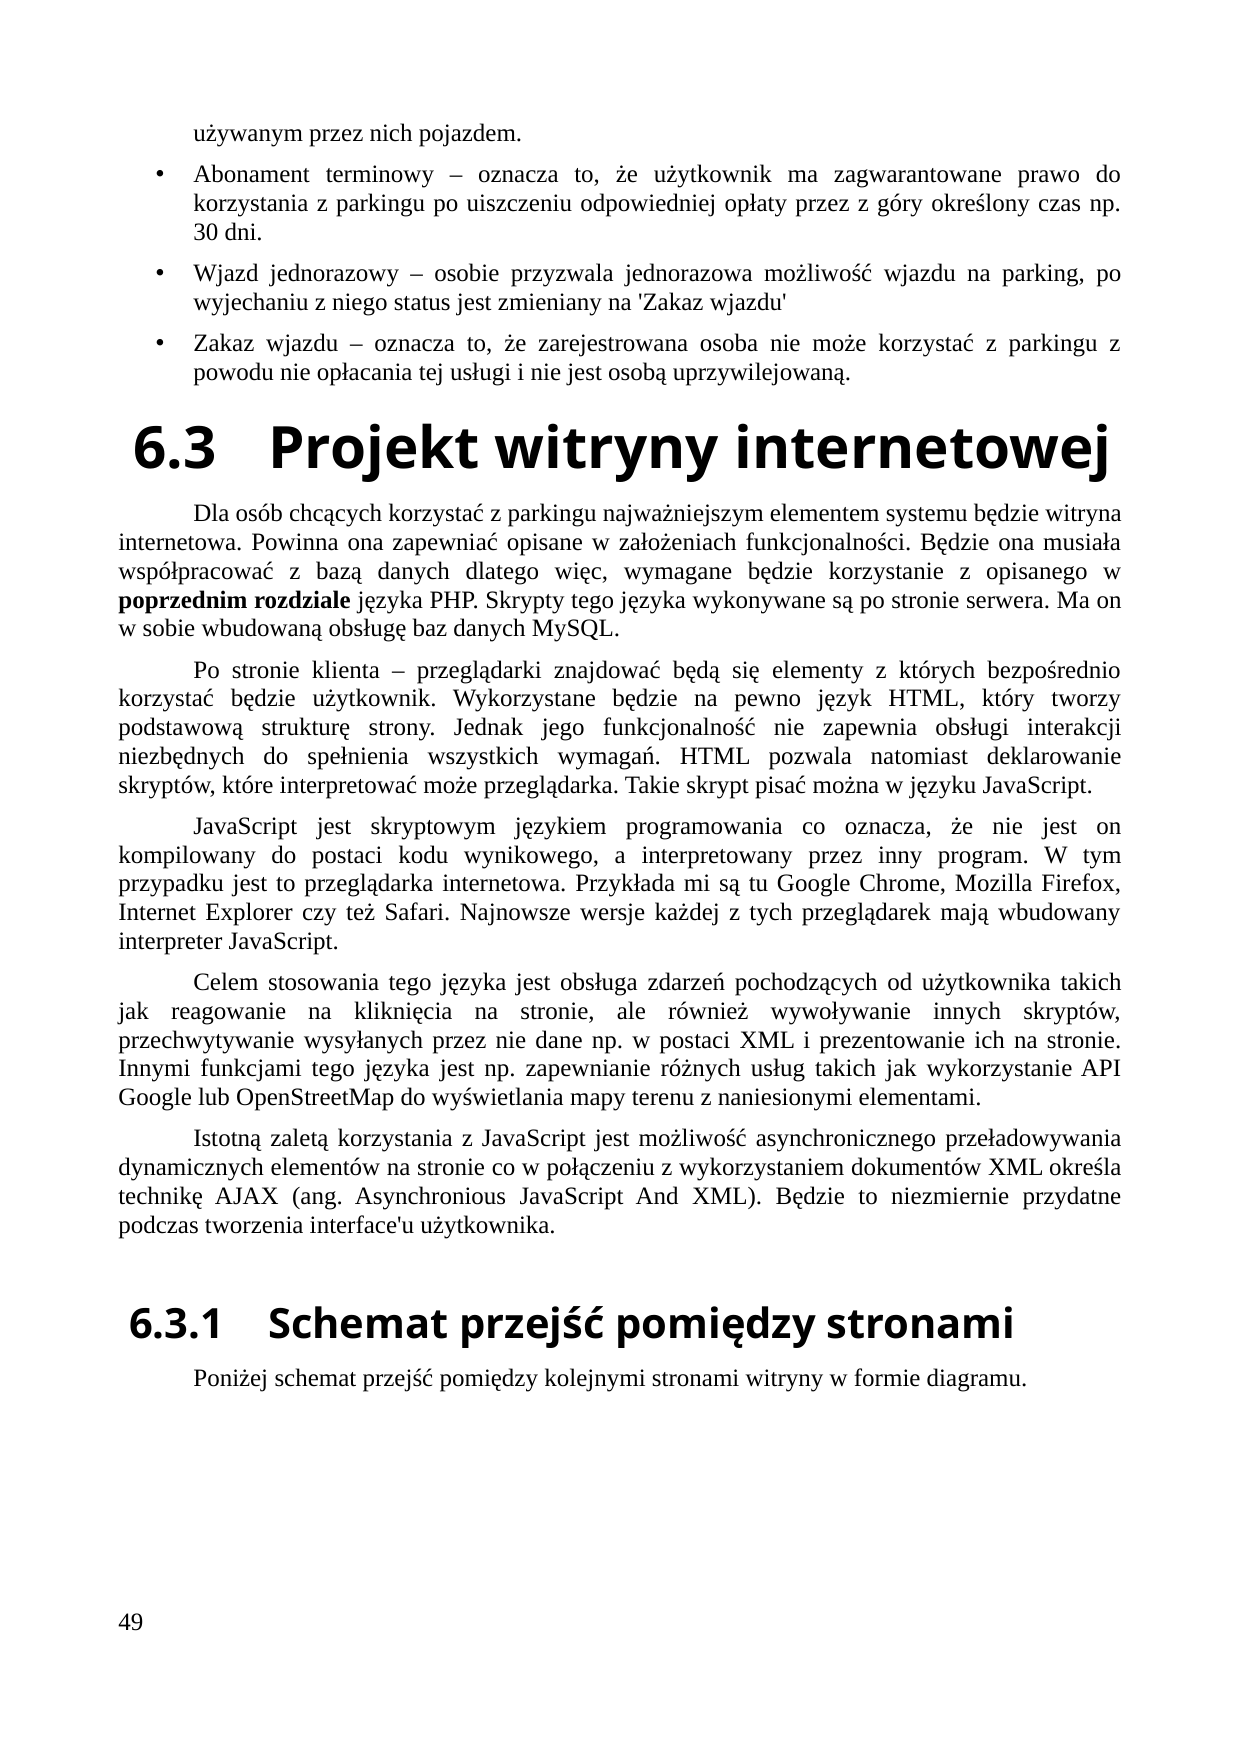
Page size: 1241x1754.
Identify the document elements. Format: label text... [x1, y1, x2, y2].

text Dla osób chcących korzystać z parkingu najważniejszym elementem systemu będzie witryna internetowa. Powinna ona zapewniać opisane w założeniach funkcjonalności. Będzie ona musiała współpracować z bazą danych dlatego więc, wymagane będzie korzystanie z opisanego w poprzednim rozdziale języka PHP. Skrypty tego języka wykonywane są po stronie serwera. Ma on w sobie wbudowaną obsługę baz danych MySQL. [118, 498, 1122, 642]
text Istotną zaletą korzystania z JavaScript jest możliwość asynchronicznego przeładowywania dynamicznych elementów na stronie co w połączeniu z wykorzystaniem dokumentów XML określa technikę AJAX (ang. Asynchronious JavaScript And XML). Będzie to niezmiernie przydatne podczas tworzenia interface'u użytkownika. [118, 1123, 1122, 1238]
list Wjazd jednorazowy – osobie przyzwala jednorazowa możliwość wjazdu na parking, po wyjechaniu z niego status jest zmieniany na 'Zakaz wjazdu' [156, 258, 1122, 316]
subtitle Schemat przejść pomiędzy stronami [118, 1294, 1122, 1351]
text JavaScript jest skryptowym językiem programowania co oznacza, że nie jest on kompilowany do postaci kodu wynikowego, a interpretowany przez inny program. W tym przypadku jest to przeglądarka internetowa. Przykłada mi są tu Google Chrome, Mozilla Firefox, Internet Explorer czy też Safari. Najnowsze wersje każdej z tych przeglądarek mają wbudowany interpreter JavaScript. [118, 811, 1122, 955]
list Zakaz wjazdu – oznacza to, że zarejestrowana osoba nie może korzystać z parkingu z powodu nie opłacania tej usługi i nie jest osobą uprzywilejowaną. [156, 328, 1122, 386]
text Celem stosowania tego języka jest obsługa zdarzeń pochodzących od użytkownika takich jak reagowanie na kliknięcia na stronie, ale również wywoływanie innych skryptów, przechwytywanie wysyłanych przez nie dane np. w postaci XML i prezentowanie ich na stronie. Innymi funkcjami tego języka jest np. zapewnianie różnych usług takich jak wykorzystanie API Google lub OpenStreetMap do wyświetlania mapy terenu z naniesionymi elementami. [118, 967, 1122, 1111]
list używanym przez nich pojazdem. [156, 118, 1122, 147]
list Abonament terminowy – oznacza to, że użytkownik ma zagwarantowane prawo do korzystania z parkingu po uiszczeniu odpowiedniej opłaty przez z góry określony czas np. 30 dni. [156, 159, 1122, 246]
text Poniżej schemat przejść pomiędzy kolejnymi stronami witryny w formie diagramu. [118, 1363, 1122, 1392]
subtitle Projekt witryny internetowej [118, 406, 1122, 486]
text Po stronie klienta – przeglądarki znajdować będą się elementy z których bezpośrednio korzystać będzie użytkownik. Wykorzystane będzie na pewno język HTML, który tworzy podstawową strukturę strony. Jednak jego funkcjonalność nie zapewnia obsługi interakcji niezbędnych do spełnienia wszystkich wymagań. HTML pozwala natomiast deklarowanie skryptów, które interpretować może przeglądarka. Takie skrypt pisać można w języku JavaScript. [118, 655, 1122, 798]
